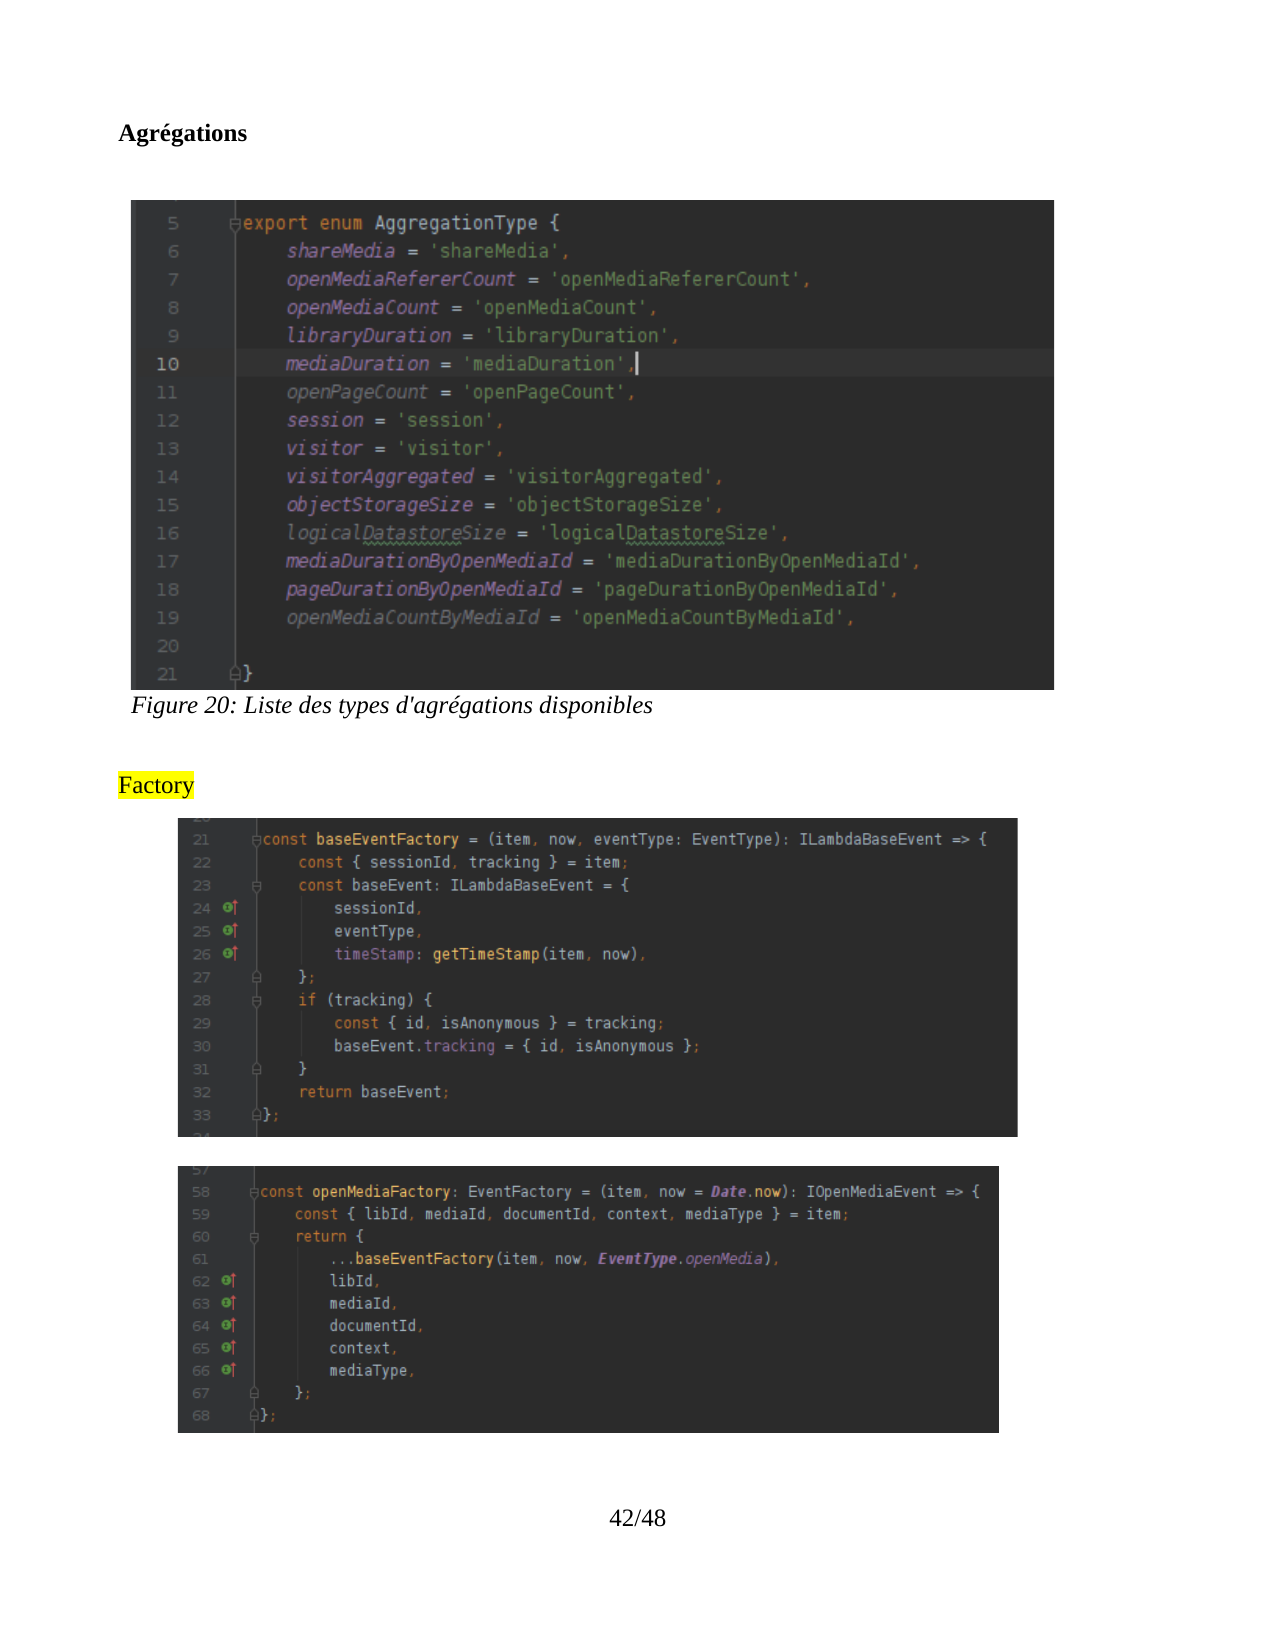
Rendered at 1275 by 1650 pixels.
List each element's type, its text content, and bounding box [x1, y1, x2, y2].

text Figure 20: Liste des types d'agrégations disponibles [131, 690, 1054, 719]
picture [177, 1166, 999, 1433]
text Factory [118, 771, 1157, 799]
picture [130, 200, 1055, 690]
text Agrégations [118, 118, 1157, 147]
picture [177, 818, 1018, 1137]
